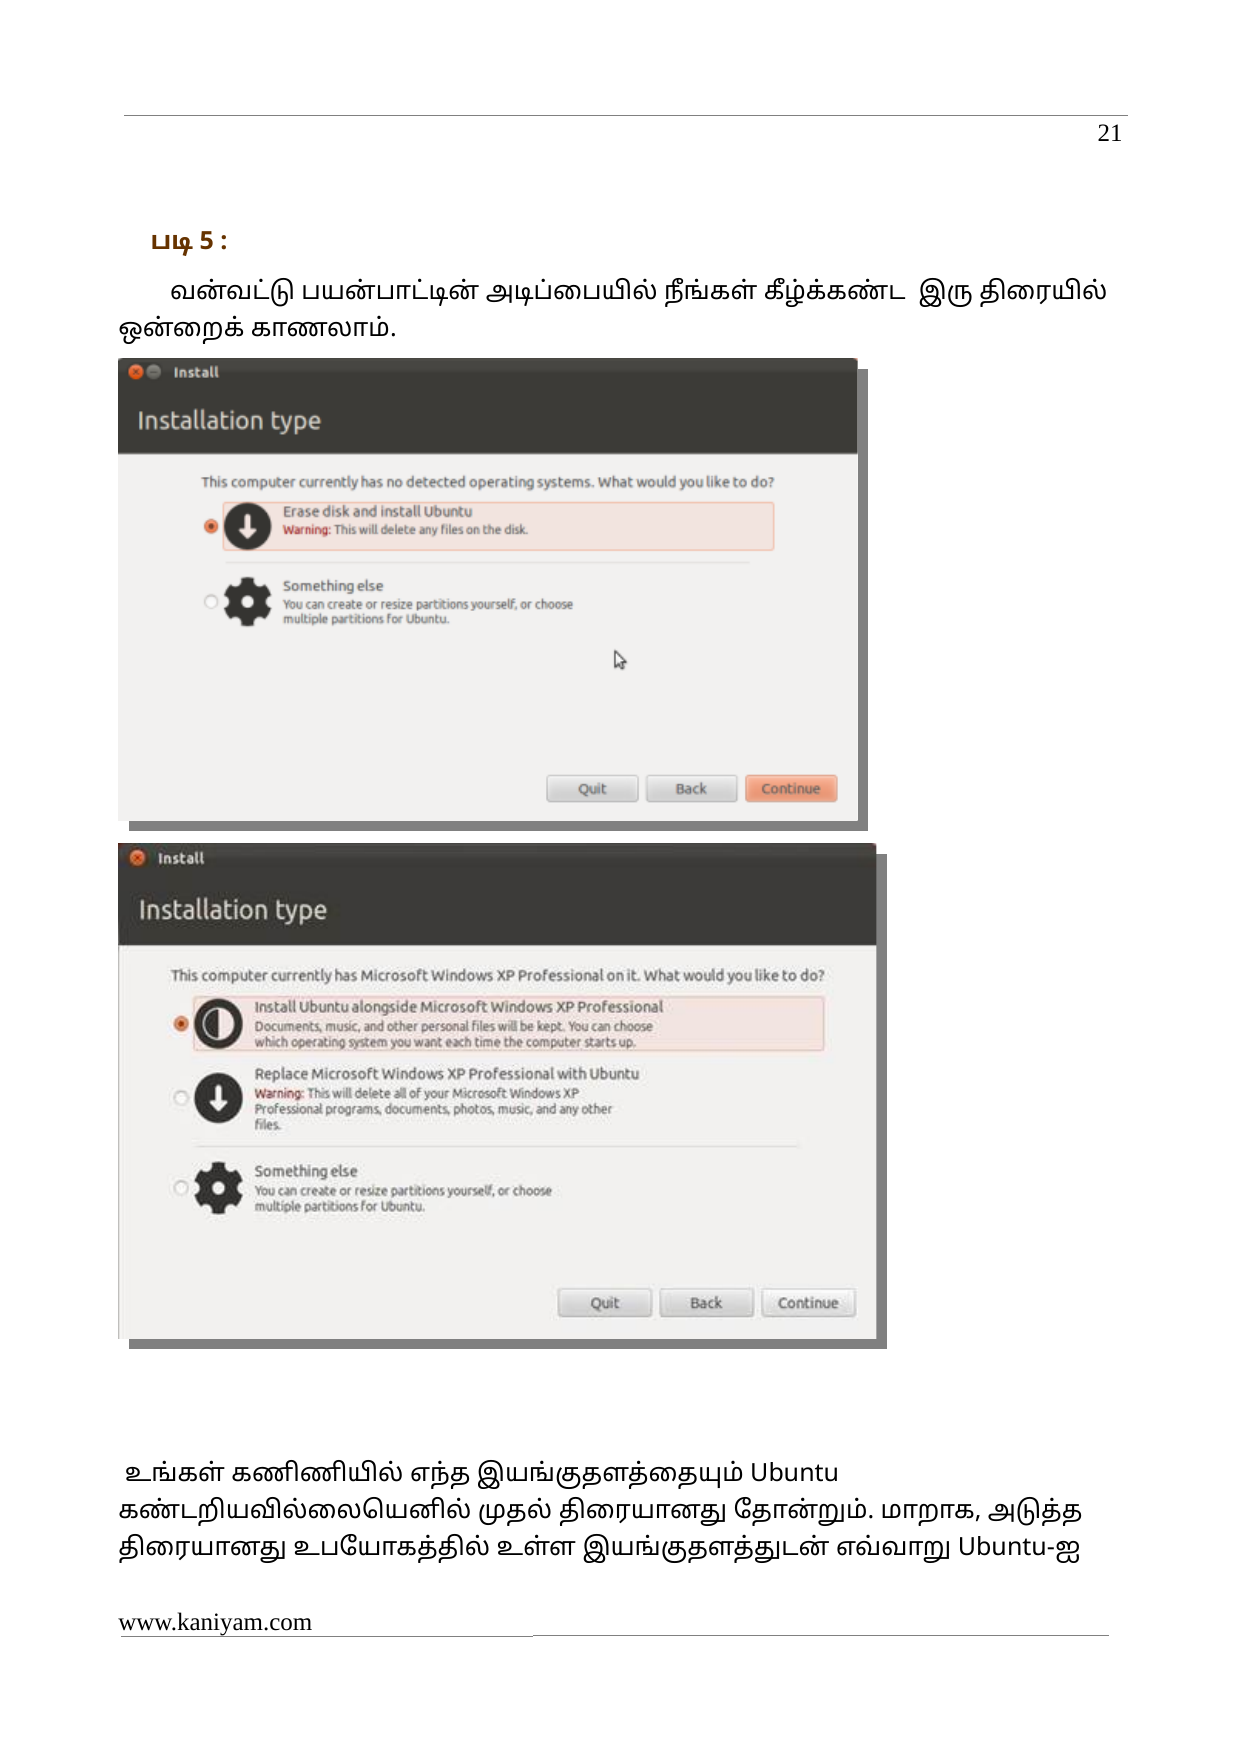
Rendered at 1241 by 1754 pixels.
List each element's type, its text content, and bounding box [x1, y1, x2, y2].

text உங்கள் கணிணியில் எந்த இயங்குதளத்தையும் Ubuntu கண்டறியவில்லையெனில் முதல் திரையானது தோன்றும். மாறாக, அடுத்த திரையானது உபயோகத்தில் உள்ள இயங்குதளத்துடன் எவ்வாறு Ubuntu-ஐ [118, 1455, 1122, 1566]
text படி 5 : [118, 223, 1122, 260]
text வன்வட்டு பயன்பாட்டின் அடிப்பையில் நீங்கள் கீழ்க்கண்ட இரு திரையில் ஒன்றைக் காணலாம். [118, 272, 1122, 346]
picture [118, 843, 877, 1339]
picture [118, 358, 858, 821]
